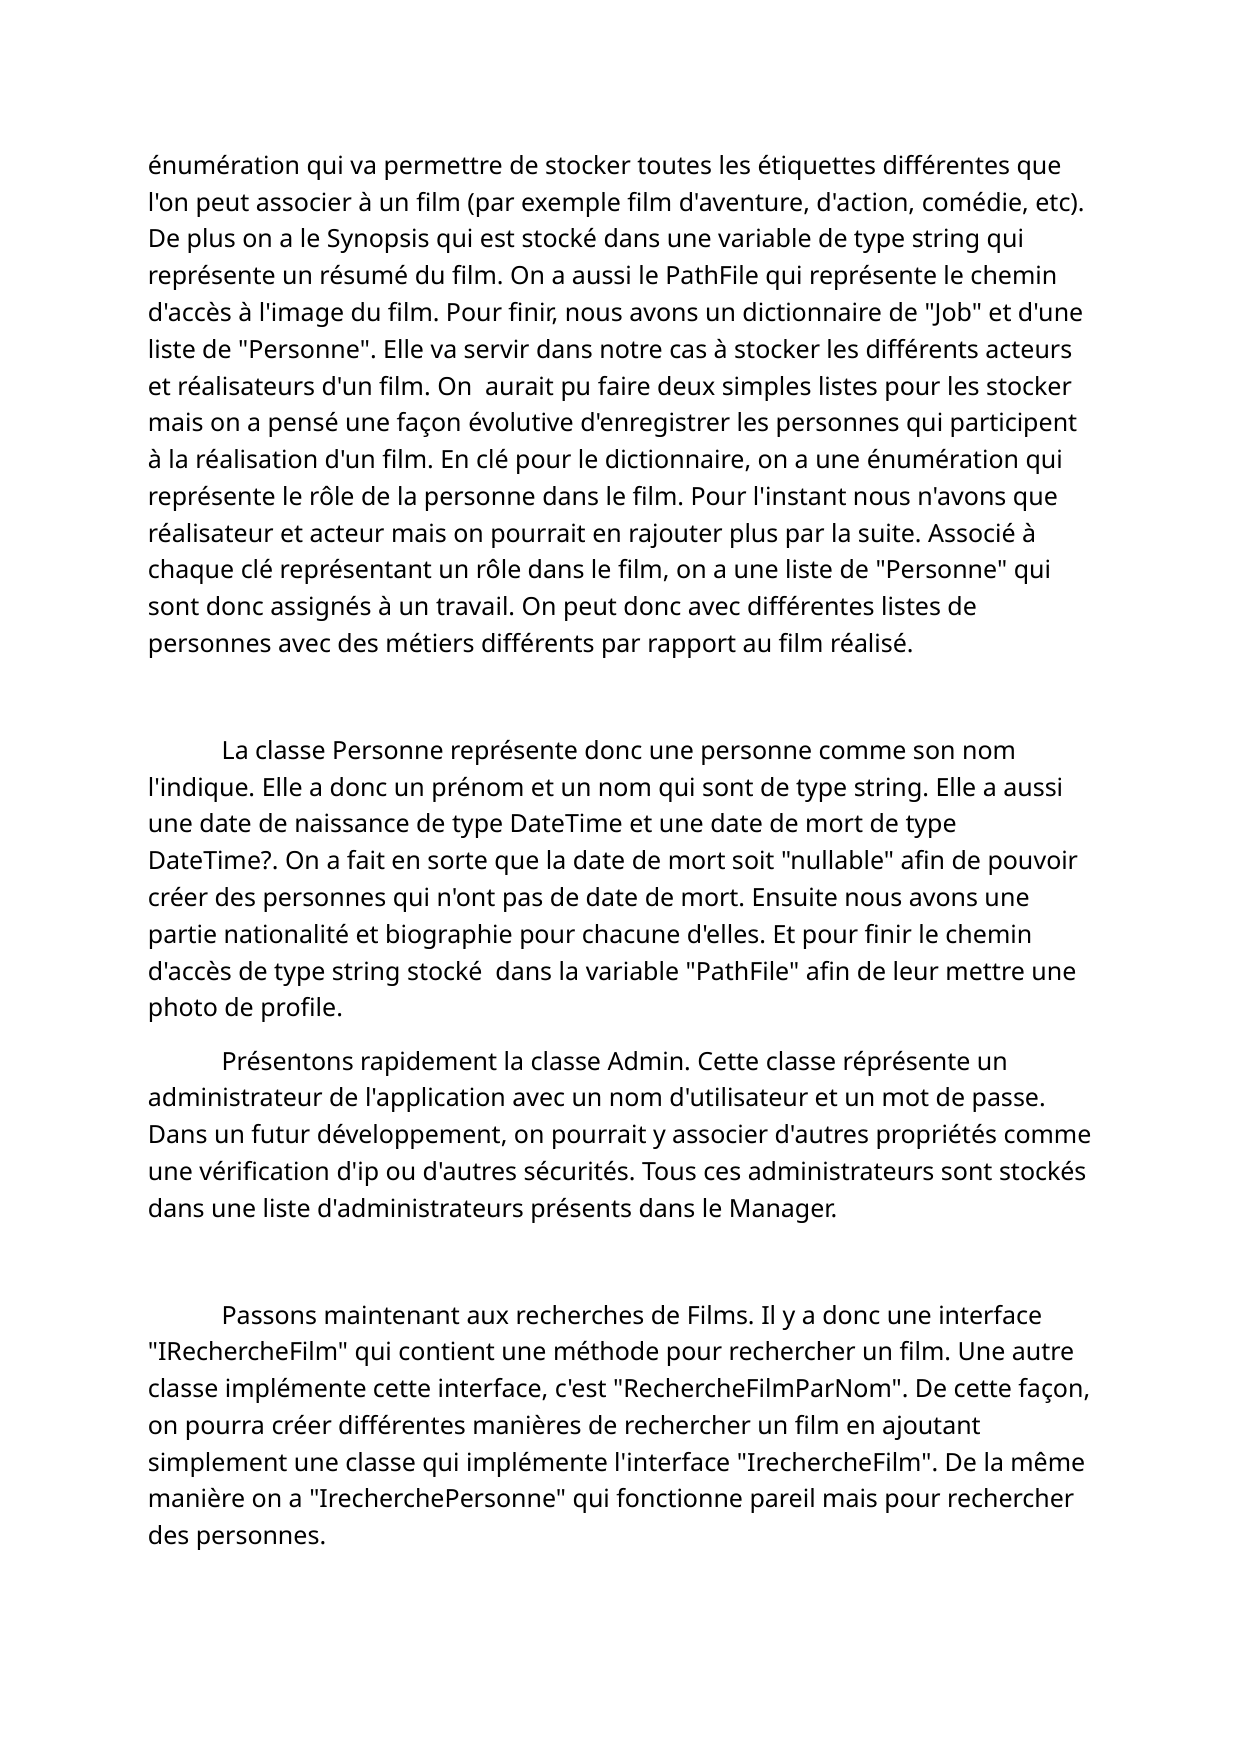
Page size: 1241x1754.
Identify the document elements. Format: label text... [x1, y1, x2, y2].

text énumération qui va permettre de stocker toutes les étiquettes différentes que l'on peut associer à un film (par exemple film d'aventure, d'action, comédie, etc). De plus on a le Synopsis qui est stocké dans une variable de type string qui représente un résumé du film. On a aussi le PathFile qui représente le chemin d'accès à l'image du film. Pour finir, nous avons un dictionnaire de "Job" et d'une liste de "Personne". Elle va servir dans notre cas à stocker les différents acteurs et réalisateurs d'un film. On aurait pu faire deux simples listes pour les stocker mais on a pensé une façon évolutive d'enregistrer les personnes qui participent à la réalisation d'un film. En clé pour le dictionnaire, on a une énumération qui représente le rôle de la personne dans le film. Pour l'instant nous n'avons que réalisateur et acteur mais on pourrait en rajouter plus par la suite. Associé à chaque clé représentant un rôle dans le film, on a une liste de "Personne" qui sont donc assignés à un travail. On peut donc avec différentes listes de personnes avec des métiers différents par rapport au film réalisé. [148, 148, 1093, 660]
text Présentons rapidement la classe Admin. Cette classe réprésente un administrateur de l'application avec un nom d'utilisateur et un mot de passe. Dans un futur développement, on pourrait y associer d'autres propriétés comme une vérification d'ip ou d'autres sécurités. Tous ces administrateurs sont stockés dans une liste d'administrateurs présents dans le Manager. [148, 1043, 1093, 1224]
text La classe Personne représente donc une personne comme son nom l'indique. Elle a donc un prénom et un nom qui sont de type string. Elle a aussi une date de naissance de type DateTime et une date de mort de type DateTime?. On a fait en sorte que la date de mort soit "nullable" afin de pouvoir créer des personnes qui n'ont pas de date de mort. Ensuite nous avons une partie nationalité et biographie pour chacune d'elles. Et pour finir le chemin d'accès de type string stocké dans la variable "PathFile" afin de leur mettre une photo de profile. [148, 732, 1093, 1024]
text Passons maintenant aux recherches de Films. Il y a donc une interface "IRechercheFilm" qui contient une méthode pour rechercher un film. Une autre classe implémente cette interface, c'est "RechercheFilmParNom". De cette façon, on pourra créer différentes manières de rechercher un film en ajoutant simplement une classe qui implémente l'interface "IrechercheFilm". De la même manière on a "IrecherchePersonne" qui fonctionne pareil mais pour rechercher des personnes. [148, 1297, 1093, 1552]
